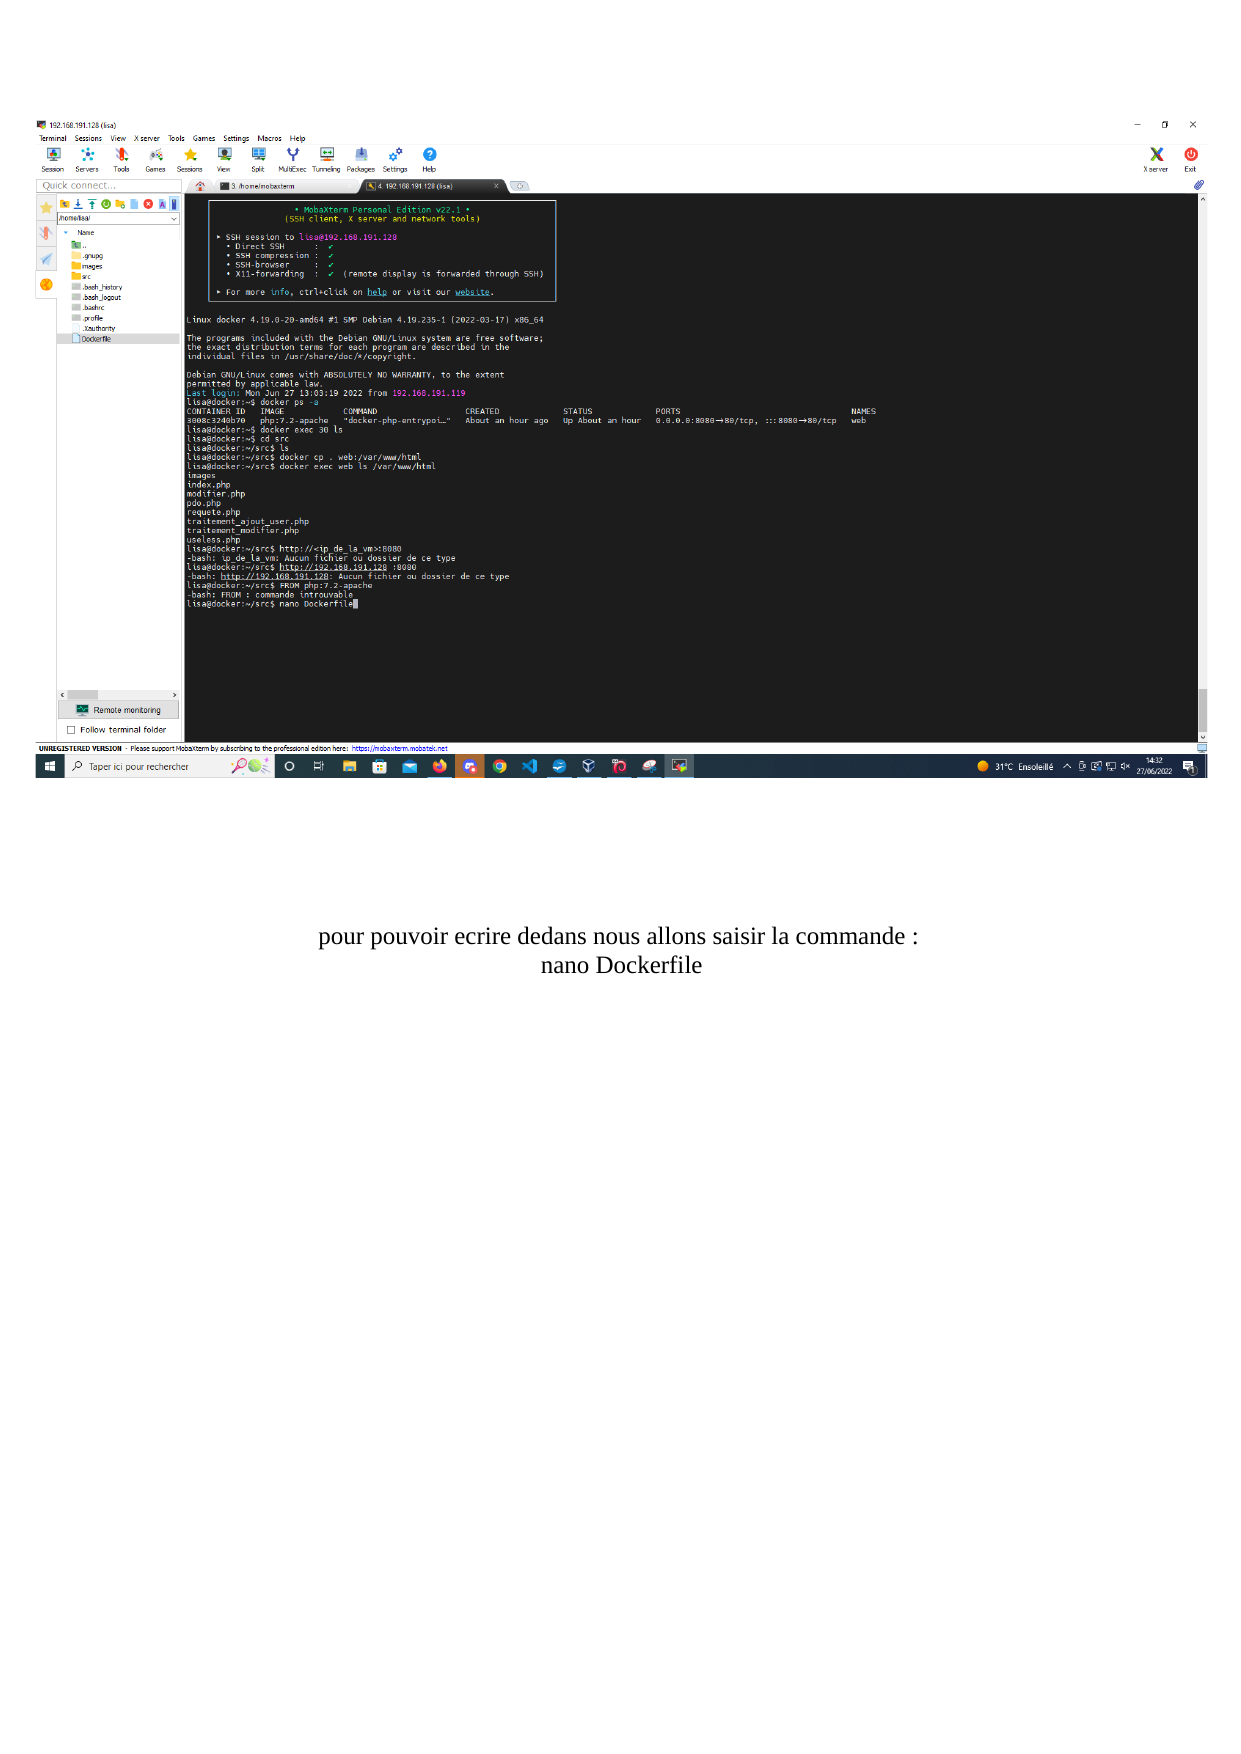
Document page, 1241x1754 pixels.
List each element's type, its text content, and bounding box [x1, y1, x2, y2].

text nano Dockerfile [36, 950, 1207, 978]
picture [35, 118, 1208, 778]
text pour pouvoir ecrire dedans nous allons saisir la commande : [36, 921, 1207, 950]
